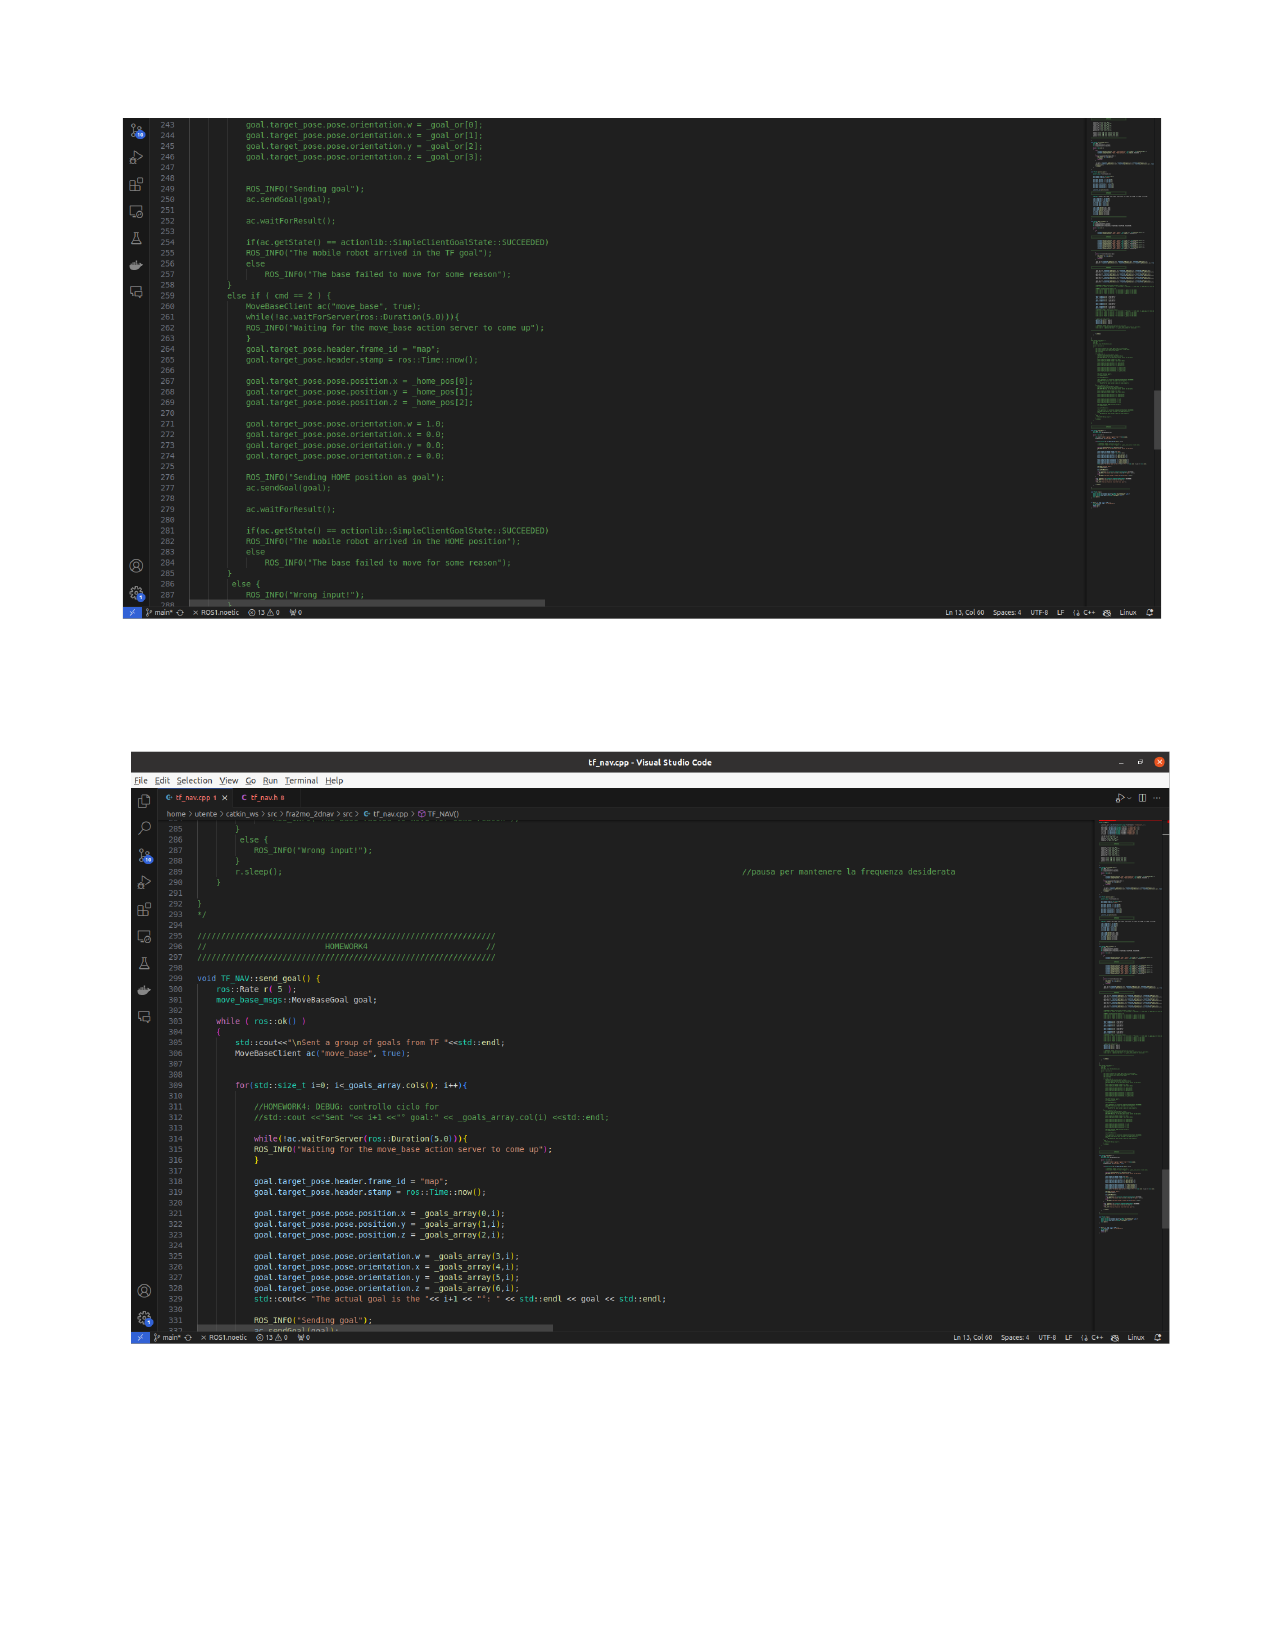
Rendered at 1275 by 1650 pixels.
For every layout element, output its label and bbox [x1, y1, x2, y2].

picture [122, 118, 1162, 619]
picture [131, 751, 1170, 1344]
